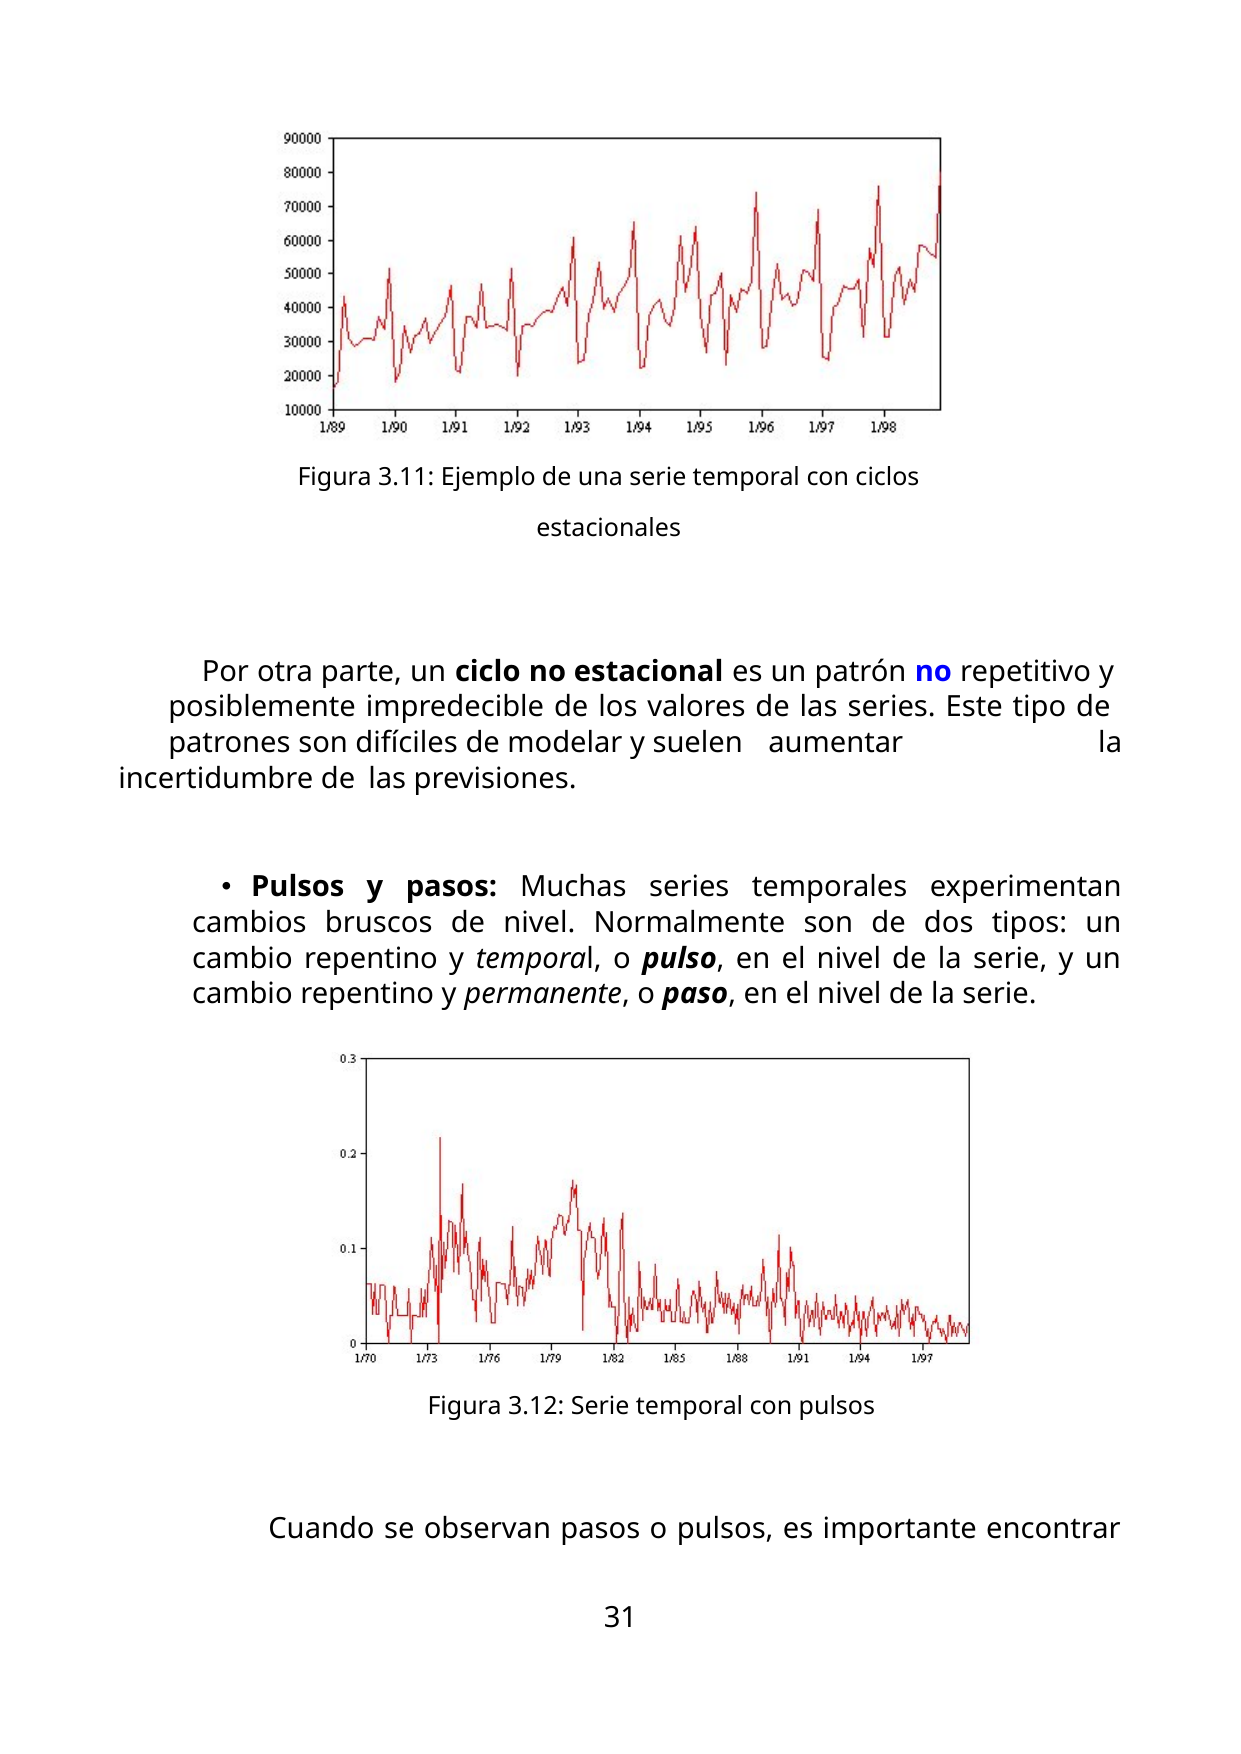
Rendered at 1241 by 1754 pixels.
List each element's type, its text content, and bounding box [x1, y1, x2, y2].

list Pulsos y pasos: Muchas series temporales experimentan cambios bruscos de nivel. Normalmente son de dos tipos: un cambio repentino y temporal, o pulso, en el nivel de la serie, y un cambio repentino y permanente, o paso, en el nivel de la serie. [162, 866, 1122, 1012]
picture [322, 1052, 980, 1371]
list Figura 3.11: Ejemplo de una serie temporal con ciclos estacionales [265, 442, 952, 544]
picture [265, 130, 952, 442]
text Por otra parte, un ciclo no estacional es un patrón no repetitivo y posiblemente impredecible de los valores de las series. Este tipo de patrones son difíciles de modelar y suelen aumentar la incertidumbre de las previsiones. [118, 650, 1122, 797]
list Figura 3.12: Serie temporal con pulsos [323, 1371, 979, 1422]
text Cuando se observan pasos o pulsos, es importante encontrar [118, 1507, 1122, 1547]
